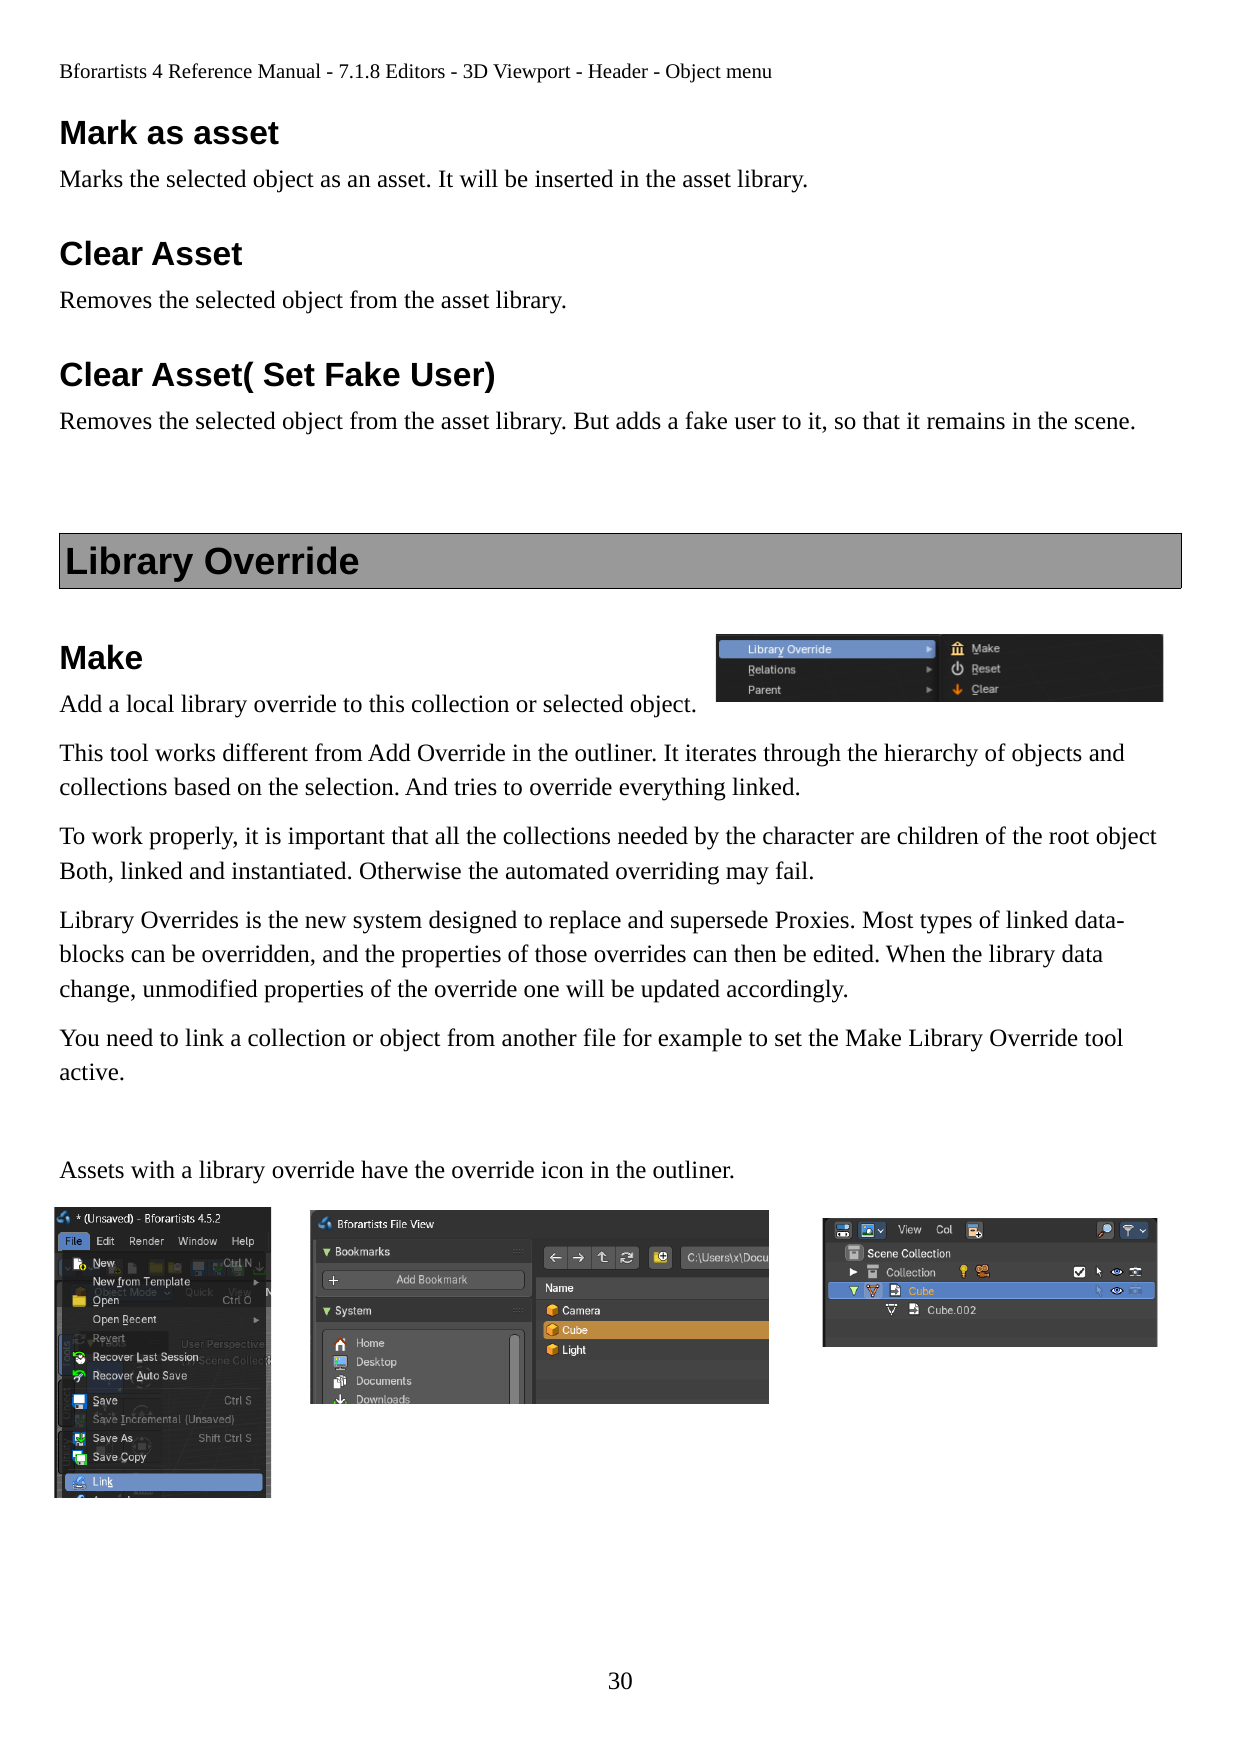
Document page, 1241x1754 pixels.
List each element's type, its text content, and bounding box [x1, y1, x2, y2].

text Removes the selected object from the asset library. [59, 285, 1181, 313]
subtitle [1164, 638, 1181, 676]
text To work properly, it is important that all the collections needed by the character are children of the root object Both, linked and instantiated. Otherwise the automated overriding may fail. [59, 821, 1181, 884]
text This tool works different from Add Override in the outliner. It iterates through the hierarchy of objects and collections based on the selection. And tries to override everything linked. [59, 738, 1181, 801]
picture [822, 1218, 1158, 1347]
text Removes the selected object from the asset library. But adds a fake user to it, so that it remains in the scene. [59, 406, 1181, 434]
text Library Overrides is the new system designed to replace and supersede Proxies. Most types of linked data-blocks can be overridden, and the properties of those overrides can then be edited. When the library data change, unmodified properties of the override one will be updated accordingly. [59, 905, 1181, 1003]
text Assets with a library override have the override icon in the outliner. [59, 1156, 1181, 1184]
text Add a local library override to this collection or selected object. [59, 689, 1181, 717]
text Marks the selected object as an asset. It will be inserted in the asset library. [59, 164, 1181, 192]
table_header Library Override [60, 534, 1181, 588]
subtitle Make [59, 638, 715, 676]
picture [54, 1207, 272, 1498]
picture [310, 1210, 769, 1404]
picture [715, 634, 1164, 702]
subtitle Mark as asset [59, 113, 1181, 151]
subtitle Clear Asset( Set Fake User) [59, 355, 1181, 393]
text You need to link a collection or object from another file for example to set the Make Library Override tool active. [59, 1023, 1181, 1086]
subtitle Clear Asset [59, 234, 1181, 272]
